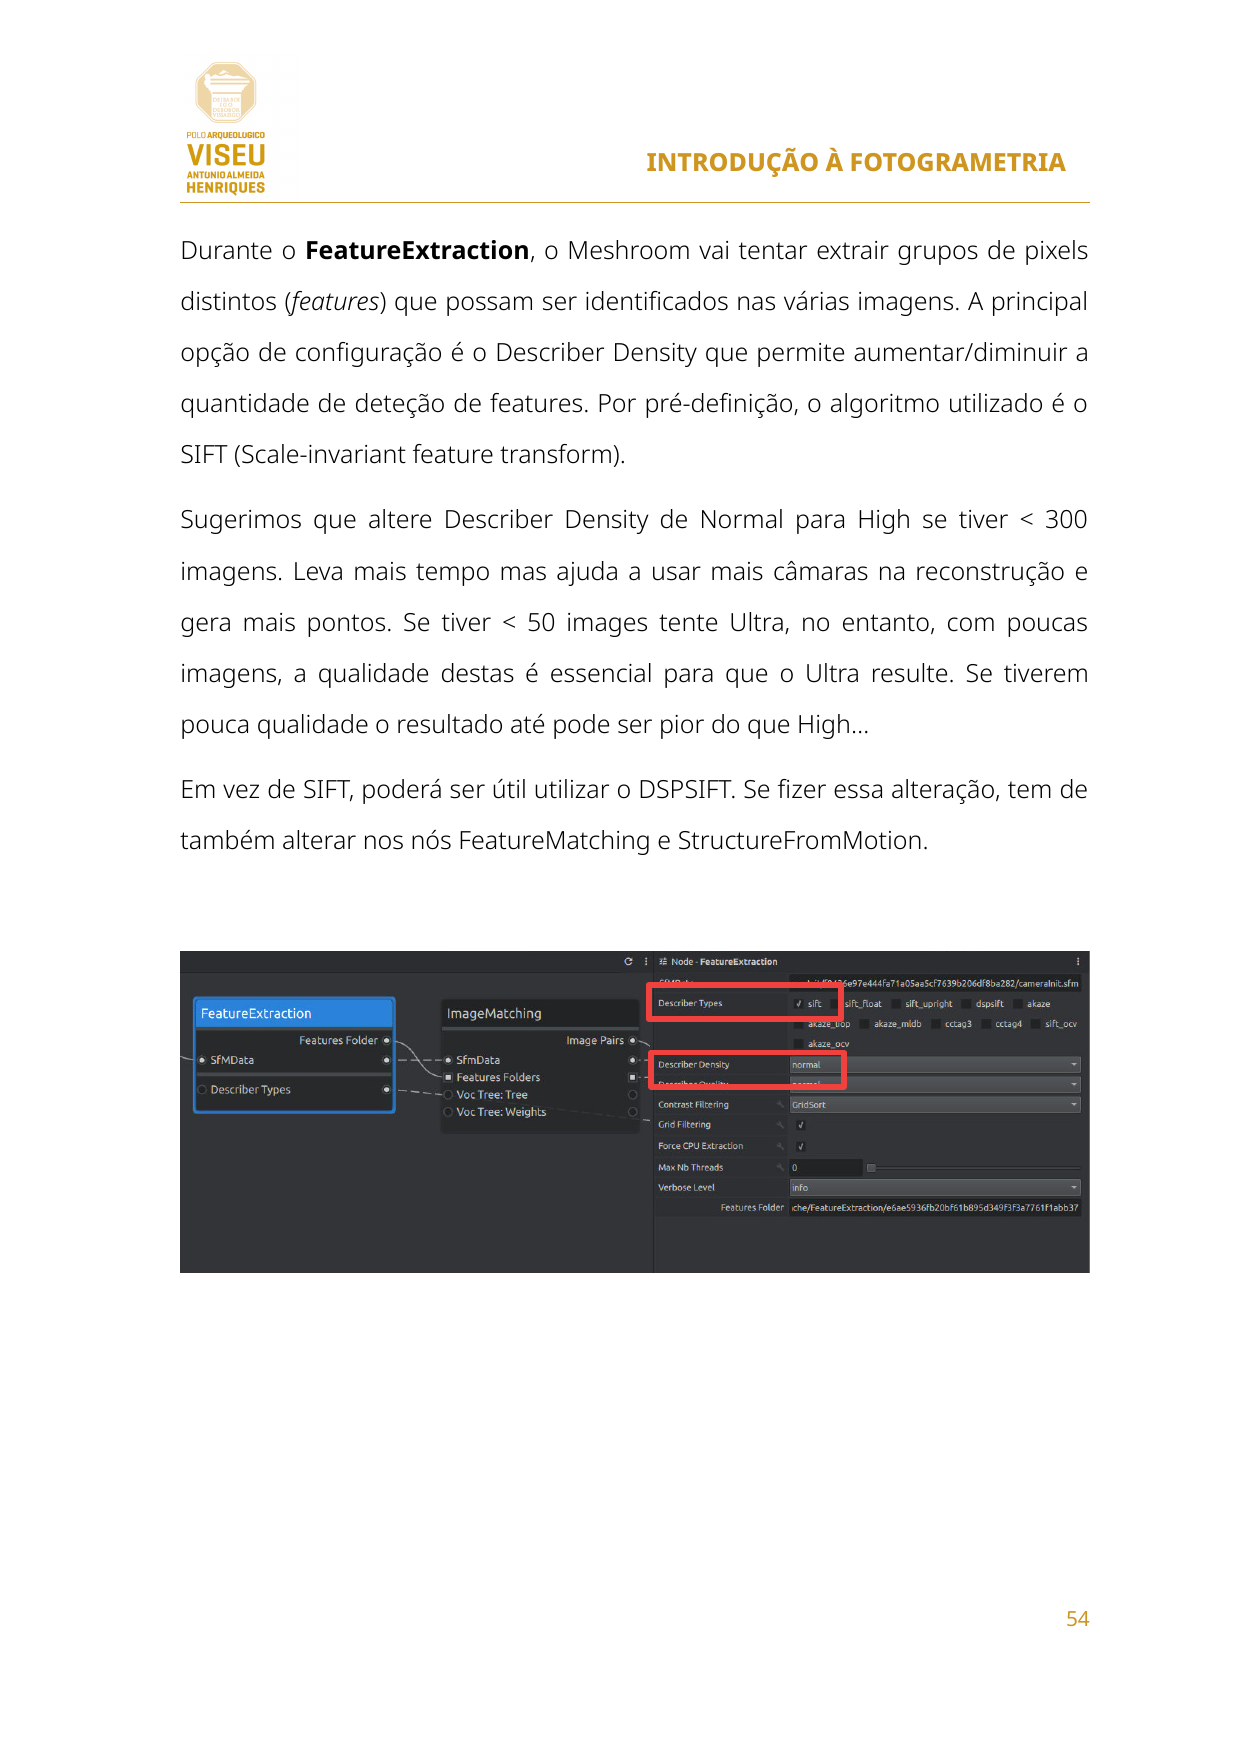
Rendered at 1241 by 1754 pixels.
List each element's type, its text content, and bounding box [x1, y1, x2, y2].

picture [184, 54, 300, 202]
text Durante o FeatureExtraction, o Meshroom vai tentar extrair grupos de pixels distintos (features) que possam ser identificados nas várias imagens. A principal opção de configuração é o Describer Density que permite aumentar/diminuir a quantidade de deteção de features. Por pré-definição, o algoritmo utilizado é o SIFT (Scale-invariant feature transform). [180, 232, 1090, 471]
picture [180, 951, 1090, 1273]
text Sugerimos que altere Describer Density de Normal para High se tiver < 300 imagens. Leva mais tempo mas ajuda a usar mais câmaras na reconstrução e gera mais pontos. Se tiver < 50 images tente Ultra, no entanto, com poucas imagens, a qualidade destas é essencial para que o Ultra resulte. Se tiverem pouca qualidade o resultado até pode ser pior do que High… [180, 502, 1090, 740]
text Em vez de SIFT, poderá ser útil utilizar o DSPSIFT. Se fizer essa alteração, tem de também alterar nos nós FeatureMatching e StructureFromMotion. [180, 772, 1090, 857]
